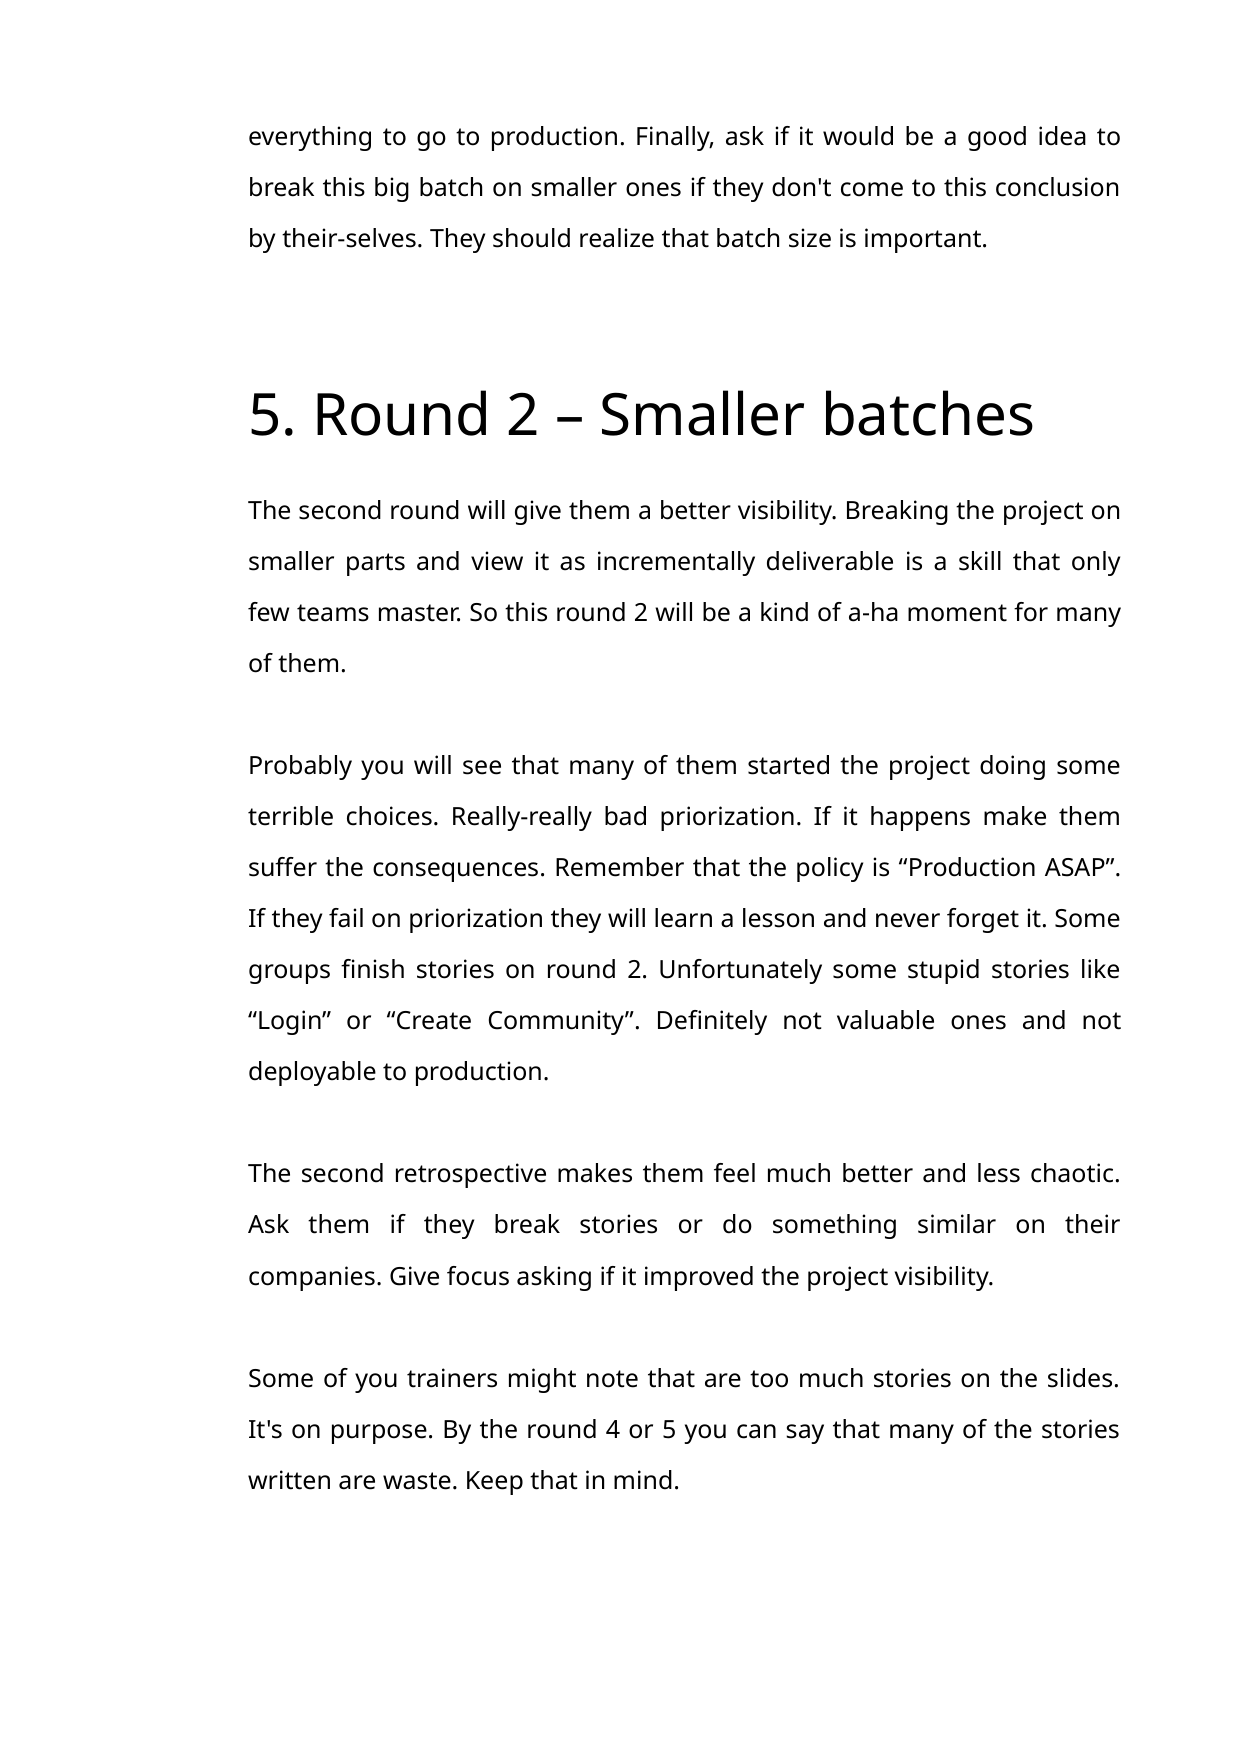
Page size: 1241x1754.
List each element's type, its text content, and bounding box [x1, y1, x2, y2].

text The second retrospective makes them feel much better and less chaotic. Ask them if they break stories or do something similar on their companies. Give focus asking if it improved the project visibility. [248, 1156, 1122, 1292]
text Some of you trainers might note that are too much stories on the slides. It's on purpose. By the round 4 or 5 you can say that many of the stories written are waste. Keep that in mind. [248, 1360, 1122, 1496]
text Probably you will see that many of them started the project doing some terrible choices. Really-really bad priorization. If it happens make them suffer the consequences. Remember that the policy is “Production ASAP”. If they fail on priorization they will learn a lesson and never forget it. Some groups finish stories on round 2. Unfortunately some stupid stories like “Login” or “Create Community”. Definitely not valuable ones and not deployable to production. [248, 748, 1122, 1088]
text The second round will give them a better visibility. Breaking the project on smaller parts and view it as incrementally deliverable is a skill that only few teams master. So this round 2 will be a kind of a-ha moment for many of them. [248, 492, 1122, 680]
text everything to go to production. Finally, ask if it would be a good idea to break this big batch on smaller ones if they don't come to this conclusion by their-selves. They should realize that batch size is important. [248, 118, 1122, 254]
text 5. Round 2 – Smaller batches [248, 373, 1122, 453]
